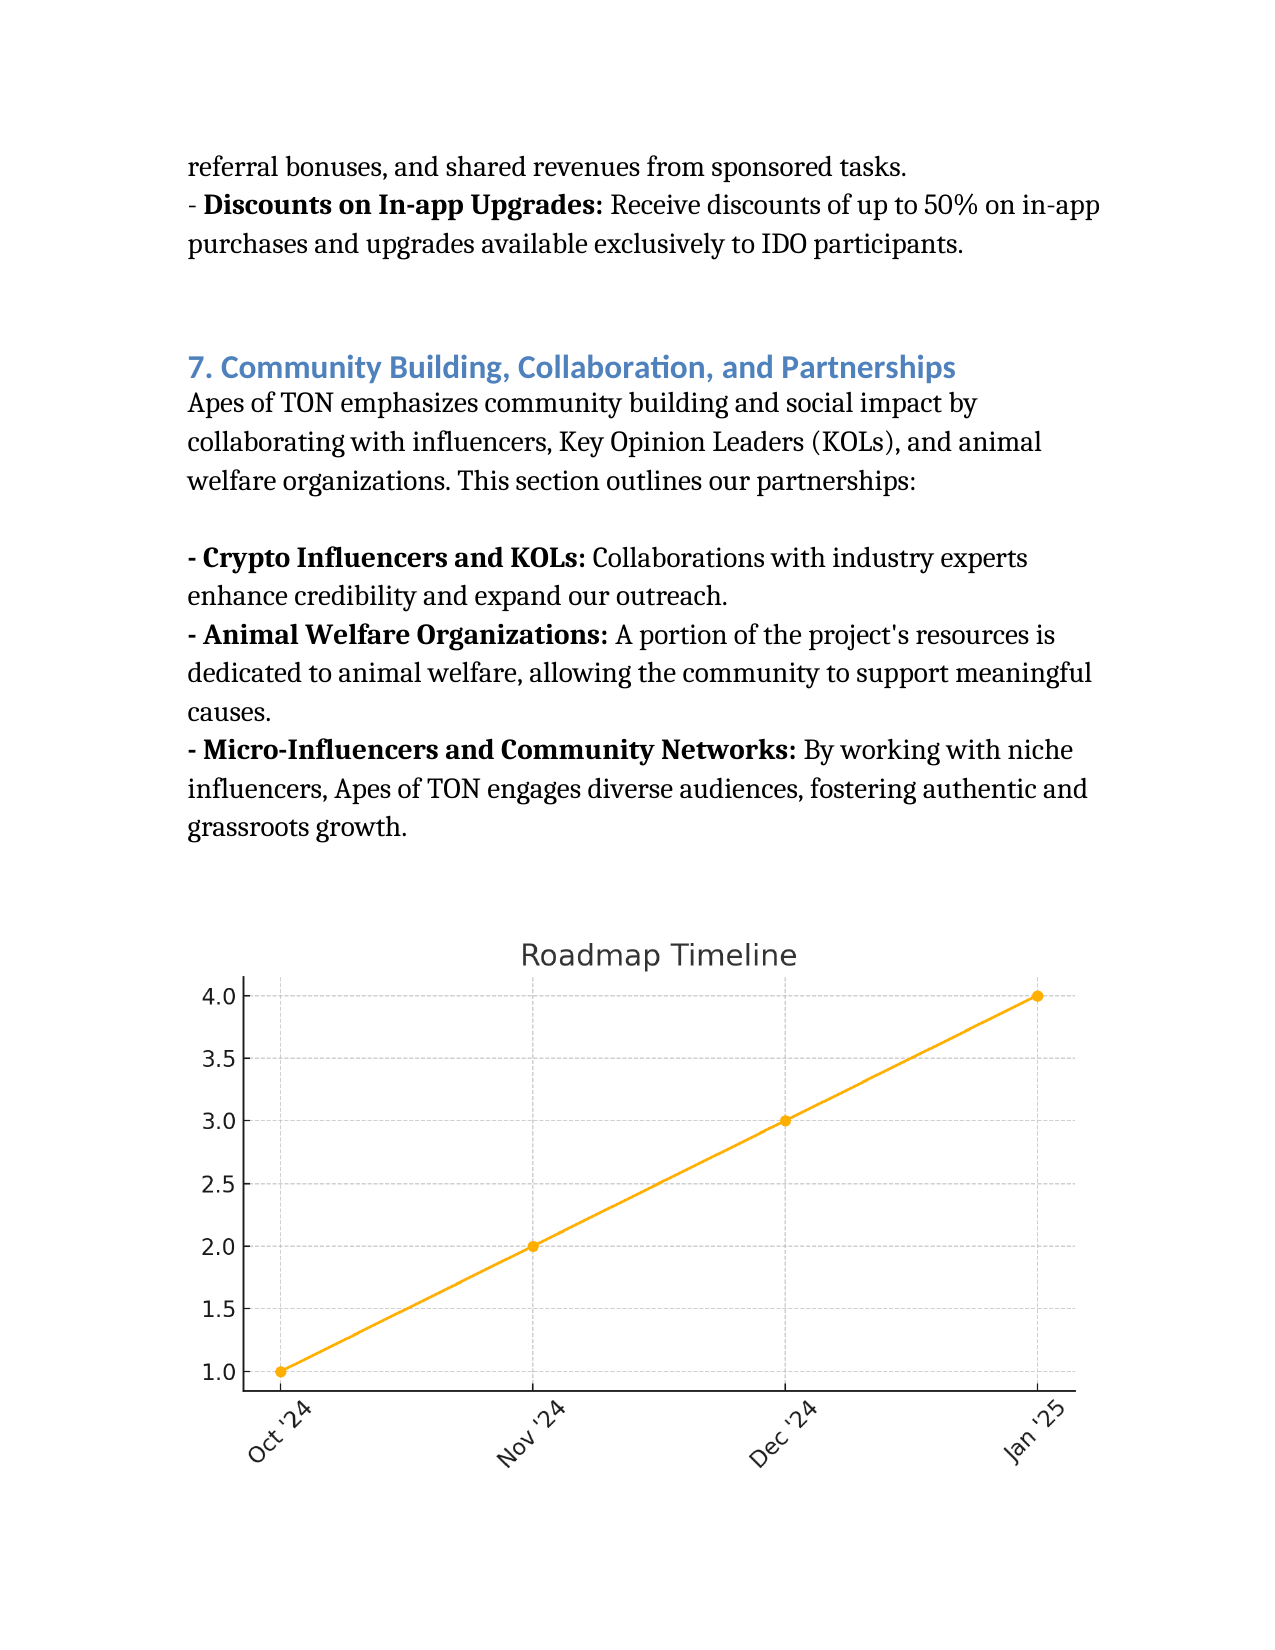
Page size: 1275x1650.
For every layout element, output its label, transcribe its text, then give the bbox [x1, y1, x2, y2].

picture [187, 929, 1088, 1486]
text referral bonuses, and shared revenues from sponsored tasks. - Discounts on In-app Upgrades: Receive discounts of up to 50% on in-app purchases and upgrades available exclusively to IDO participants. [187, 150, 1125, 261]
subtitle 7. Community Building, Collaboration, and Partnerships [187, 346, 1125, 387]
text Apes of TON emphasizes community building and social impact by collaborating with influencers, Key Opinion Leaders (KOLs), and animal welfare organizations. This section outlines our partnerships: - Crypto Influencers and KOLs: Collaborations with industry experts enhance credibility and expand our outreach. - Animal Welfare Organizations: A portion of the project's resources is dedicated to animal welfare, allowing the community to support meaningful causes. - Micro-Influencers and Community Networks: By working with niche influencers, Apes of TON engages diverse audiences, fostering authentic and grassroots growth. [187, 387, 1125, 844]
